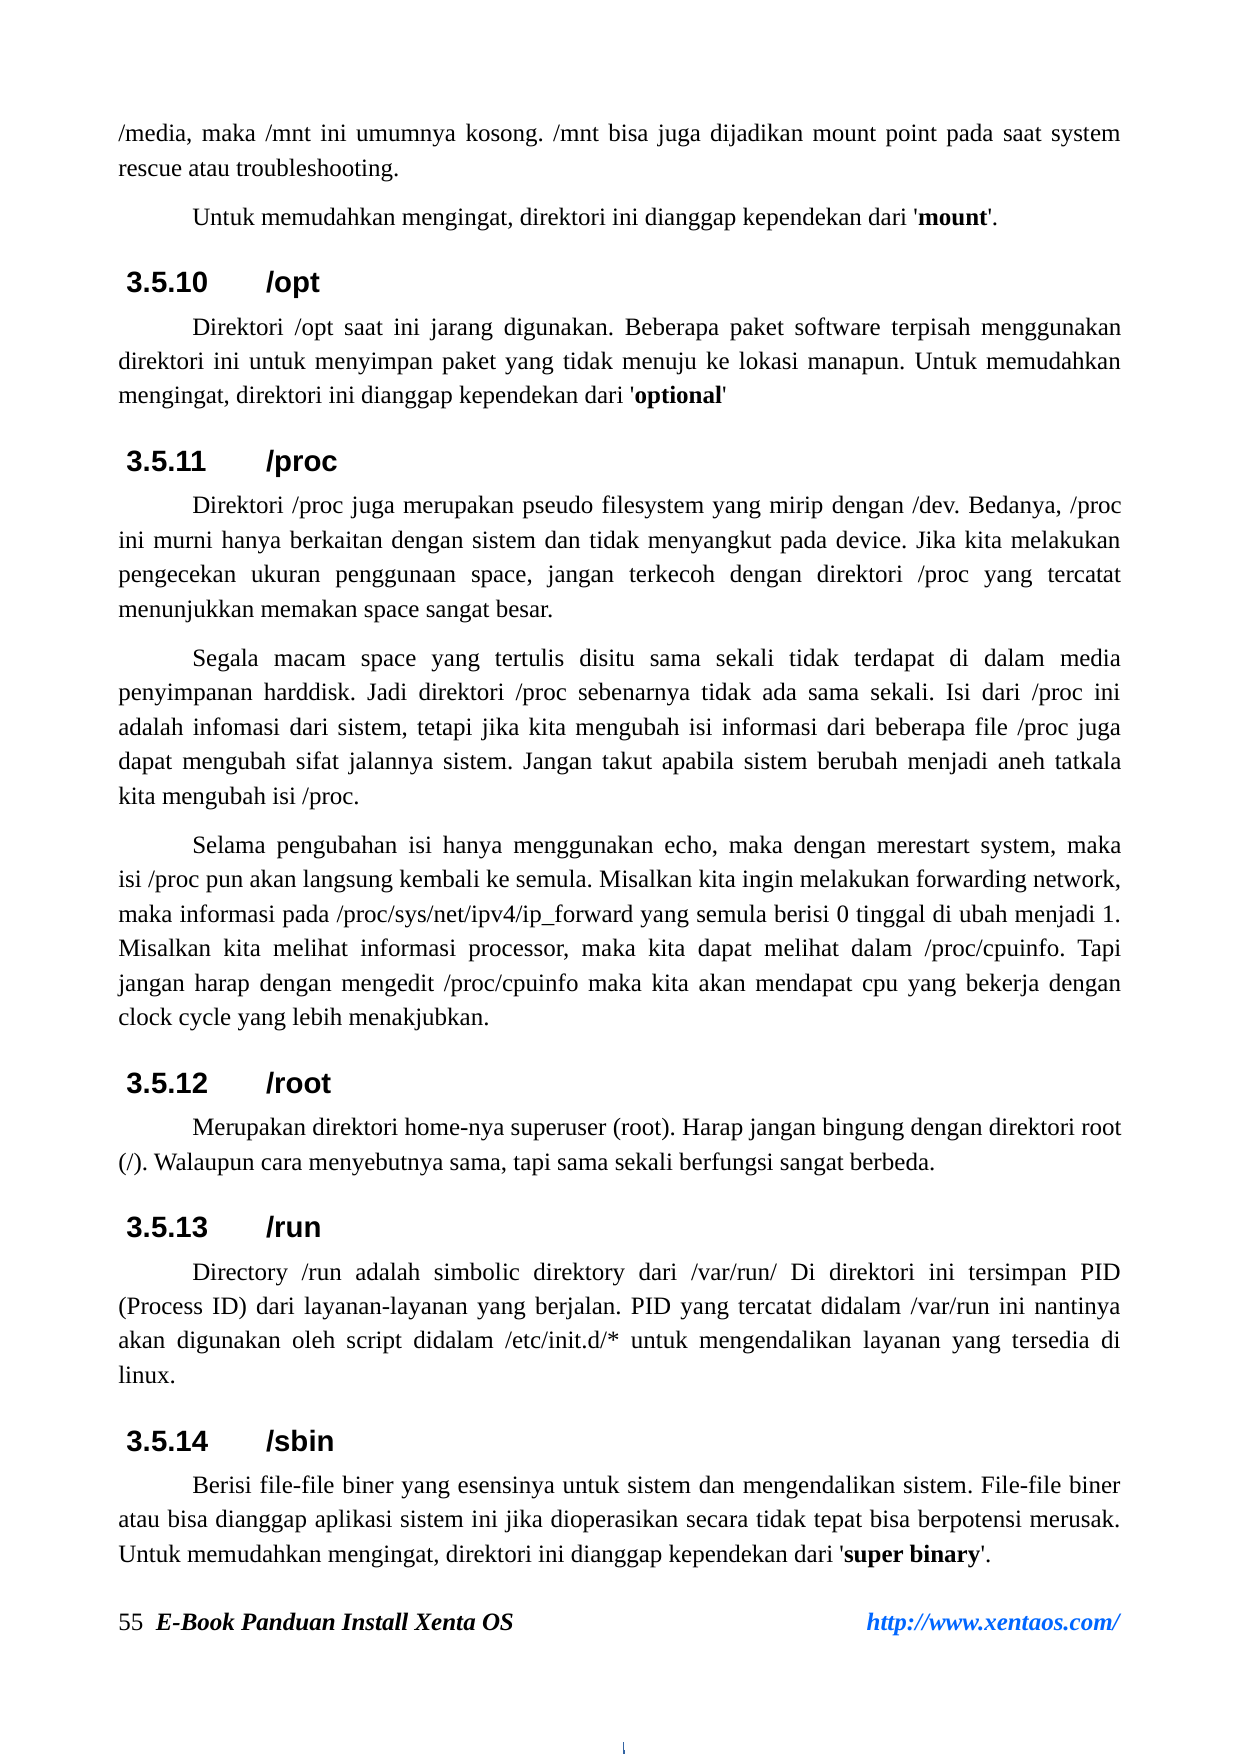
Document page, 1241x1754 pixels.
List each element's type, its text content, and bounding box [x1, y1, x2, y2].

subtitle /root [118, 1066, 1122, 1100]
text Berisi file-file biner yang esensinya untuk sistem dan mengendalikan sistem. File-file biner atau bisa dianggap aplikasi sistem ini jika dioperasikan secara tidak tepat bisa berpotensi merusak. Untuk memudahkan mengingat, direktori ini dianggap kependekan dari 'super binary'. [118, 1470, 1122, 1568]
text Merupakan direktori home-nya superuser (root). Harap jangan bingung dengan direktori root (/). Walaupun cara menyebutnya sama, tapi sama sekali berfungsi sangat berbeda. [118, 1112, 1122, 1175]
subtitle /opt [118, 265, 1122, 299]
text Untuk memudahkan mengingat, direktori ini dianggap kependekan dari 'mount'. [118, 202, 1122, 230]
text Selama pengubahan isi hanya menggunakan echo, maka dengan merestart system, maka isi /proc pun akan langsung kembali ke semula. Misalkan kita ingin melakukan forwarding network, maka informasi pada /proc/sys/net/ipv4/ip_forward yang semula berisi 0 tinggal di ubah menjadi 1. Misalkan kita melihat informasi processor, maka kita dapat melihat dalam /proc/cpuinfo. Tapi jangan harap dengan mengedit /proc/cpuinfo maka kita akan mendapat cpu yang bekerja dengan clock cycle yang lebih menakjubkan. [118, 830, 1122, 1031]
text Direktori /proc juga merupakan pseudo filesystem yang mirip dengan /dev. Bedanya, /proc ini murni hanya berkaitan dengan sistem dan tidak menyangkut pada device. Jika kita melakukan pengecekan ukuran penggunaan space, jangan terkecoh dengan direktori /proc yang tercatat menunjukkan memakan space sangat besar. [118, 490, 1122, 623]
text /media, maka /mnt ini umumnya kosong. /mnt bisa juga dijadikan mount point pada saat system rescue atau troubleshooting. [118, 118, 1122, 181]
subtitle /sbin [118, 1424, 1122, 1457]
text Direktori /opt saat ini jarang digunakan. Beberapa paket software terpisah menggunakan direktori ini untuk menyimpan paket yang tidak menuju ke lokasi manapun. Untuk memudahkan mengingat, direktori ini dianggap kependekan dari 'optional' [118, 312, 1122, 409]
text Segala macam space yang tertulis disitu sama sekali tidak terdapat di dalam media penyimpanan harddisk. Jadi direktori /proc sebenarnya tidak ada sama sekali. Isi dari /proc ini adalah infomasi dari sistem, tetapi jika kita mengubah isi informasi dari beberapa file /proc juga dapat mengubah sifat jalannya sistem. Jangan takut apabila sistem berubah menjadi aneh tatkala kita mengubah isi /proc. [118, 643, 1122, 809]
subtitle /run [118, 1210, 1122, 1244]
subtitle /proc [118, 444, 1122, 478]
text Directory /run adalah simbolic direktory dari /var/run/ Di direktori ini tersimpan PID (Process ID) dari layanan-layanan yang berjalan. PID yang tercatat didalam /var/run ini nantinya akan digunakan oleh script didalam /etc/init.d/* untuk mengendalikan layanan yang tersedia di linux. [118, 1257, 1122, 1389]
